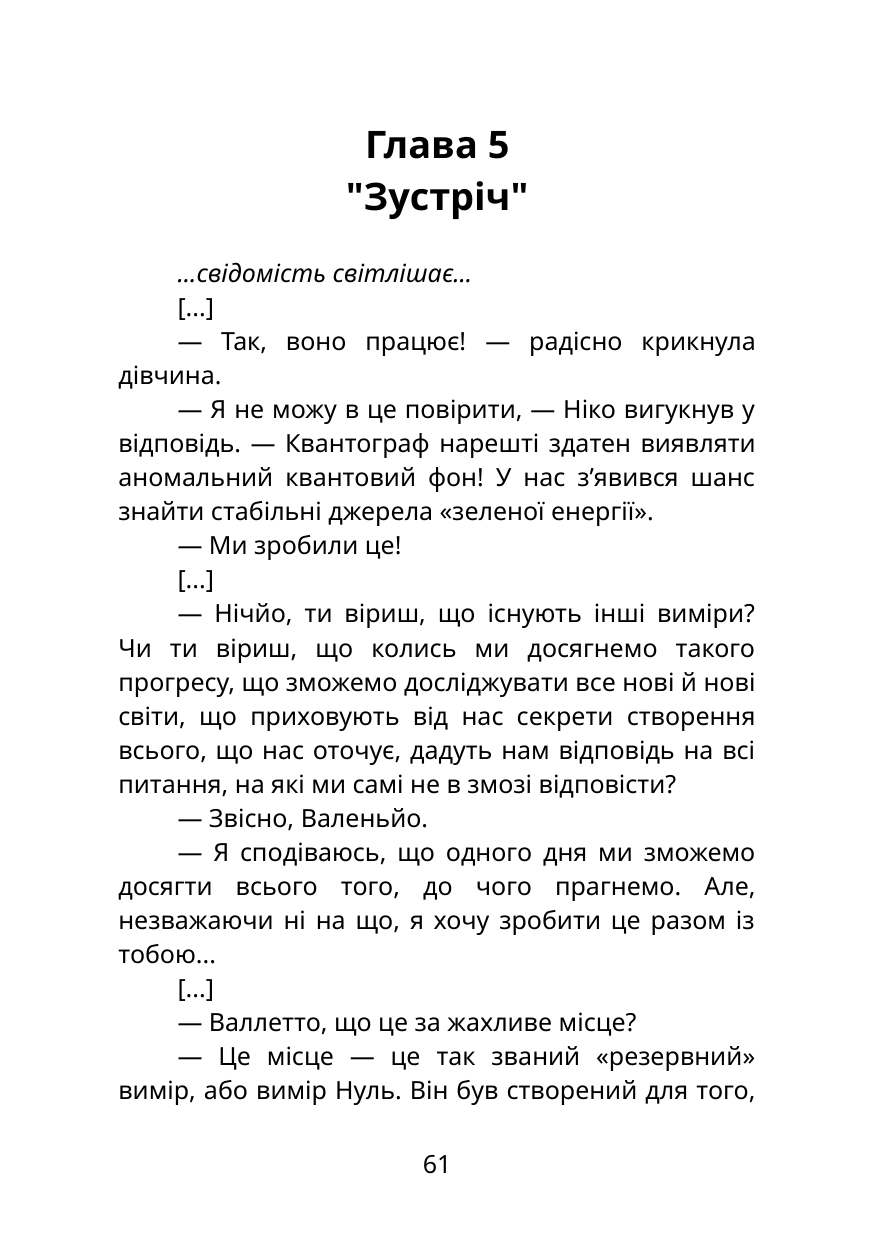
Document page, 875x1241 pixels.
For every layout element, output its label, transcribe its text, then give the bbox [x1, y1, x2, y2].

text — Це місце — це так званий «резервний» вимір, або вимір Нуль. Він був створений для того, [118, 1039, 756, 1107]
text — Так, воно працює! — радісно крикнула дівчина. [118, 324, 756, 392]
subtitle Глава 5 "Зустріч" [118, 118, 756, 221]
text — Нічйо, ти віриш, що існують інші виміри? Чи ти віриш, що колись ми досягнемо такого прогресу, що зможемо досліджувати все нові й нові світи, що приховують від нас секрети створення всього, що нас оточує, дадуть нам відповідь на всі питання, на які ми самі не в змозі відповісти? [118, 596, 756, 801]
text [...] [118, 971, 756, 1005]
text ...свідомість світлішає... [118, 256, 756, 289]
text — Ми зробили це! [118, 528, 756, 562]
text [...] [118, 289, 756, 324]
text — Я не можу в це повірити, — Ніко вигукнув у відповідь. — Квантограф нарешті здатен виявляти аномальний квантовий фон! У нас з’явився шанс знайти стабільні джерела «зеленої енергії». [118, 392, 756, 528]
text [...] [118, 562, 756, 596]
text — Звісно, Валеньйо. [118, 801, 756, 834]
text — Я сподіваюсь, що одного дня ми зможемо досягти всього того, до чого прагнемо. Але, незважаючи ні на що, я хочу зробити це разом із тобою... [118, 834, 756, 971]
text — Валлетто, що це за жахливе місце? [118, 1005, 756, 1039]
